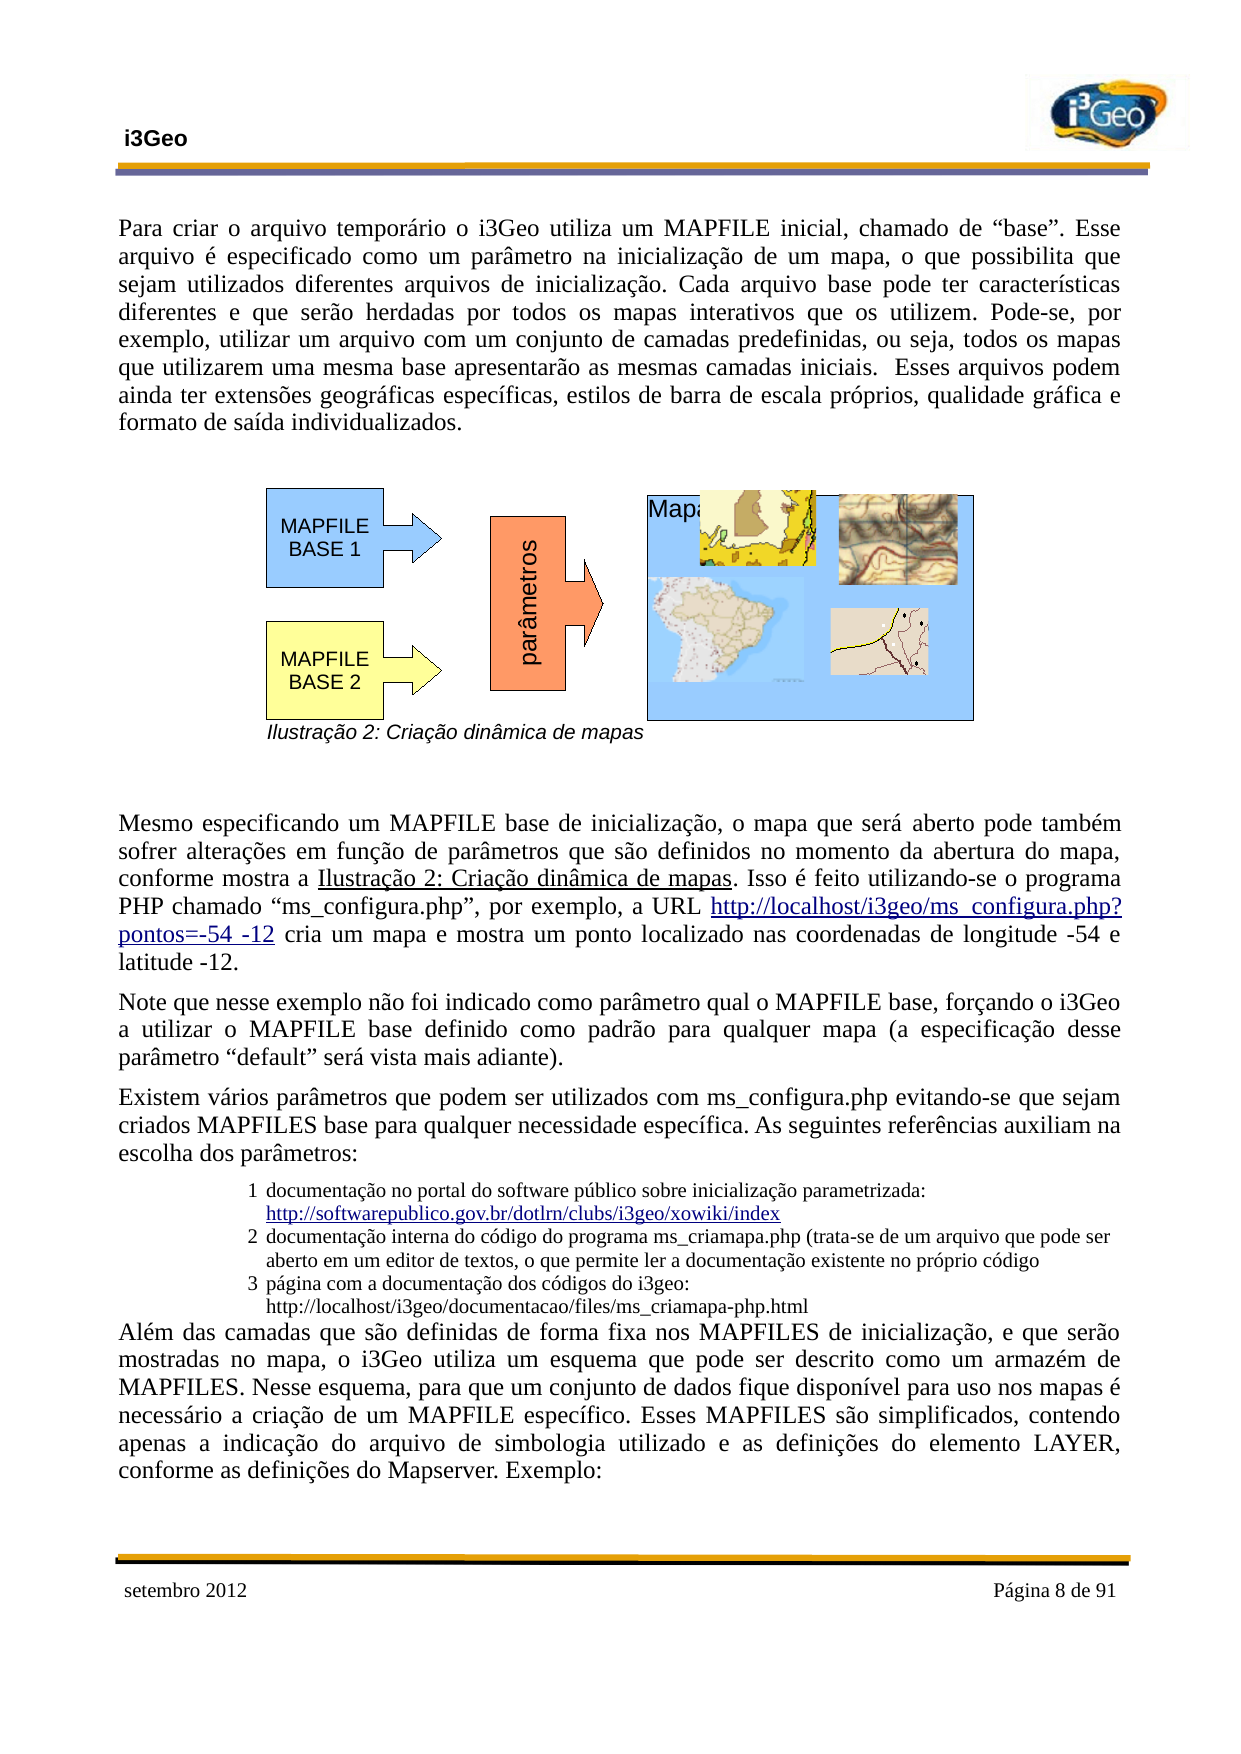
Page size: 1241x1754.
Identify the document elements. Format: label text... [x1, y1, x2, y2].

list documentação no portal do software público sobre inicialização parametrizada: http://softwarepublico.gov.br/dotlrn/clubs/i3geo/xowiki/index [242, 1179, 1122, 1225]
picture [699, 490, 817, 566]
picture [1025, 74, 1191, 151]
text Note que nesse exemplo não foi indicado como parâmetro qual o MAPFILE base, forçando o i3Geo a utilizar o MAPFILE base definido como padrão para qualquer mapa (a especificação desse parâmetro “default” será vista mais adiante). [118, 988, 1122, 1071]
text Além das camadas que são definidas de forma fixa nos MAPFILES de inicialização, e que serão mostradas no mapa, o i3Geo utiliza um esquema que pode ser descrito como um armazém de MAPFILES. Nesse esquema, para que um conjunto de dados fique disponível para uso nos mapas é necessário a criação de um MAPFILE específico. Esses MAPFILES são simplificados, contendo apenas a indicação do arquivo de simbologia utilizado e as definições do elemento LAYER, conforme as definições do Mapserver. Exemplo: [118, 1318, 1122, 1484]
text Para criar o arquivo temporário o i3Geo utiliza um MAPFILE inicial, chamado de “base”. Esse arquivo é especificado como um parâmetro na inicialização de um mapa, o que possibilita que sejam utilizados diferentes arquivos de inicialização. Cada arquivo base pode ter características diferentes e que serão herdadas por todos os mapas interativos que os utilizem. Pode-se, por exemplo, utilizar um arquivo com um conjunto de camadas predefinidas, ou seja, todos os mapas que utilizarem uma mesma base apresentarão as mesmas camadas iniciais. Esses arquivos podem ainda ter extensões geográficas específicas, estilos de barra de escala próprios, qualidade gráfica e formato de saída individualizados. [118, 214, 1122, 436]
list página com a documentação dos códigos do i3geo: http://localhost/i3geo/documentacao/files/ms_criamapa-php.html [242, 1272, 1122, 1318]
picture [830, 608, 929, 675]
picture [838, 494, 958, 585]
list documentação interna do código do programa ms_criamapa.php (trata-se de um arquivo que pode ser aberto em um editor de textos, o que permite ler a documentação existente no próprio código [242, 1225, 1122, 1272]
text Mesmo especificando um MAPFILE base de inicialização, o mapa que será aberto pode também sofrer alterações em função de parâmetros que são definidos no momento da abertura do mapa, conforme mostra a Ilustração 2: Criação dinâmica de mapas. Isso é feito utilizando-se o programa PHP chamado “ms_configura.php”, por exemplo, a URL http://localhost/i3geo/ms_configura.php?pontos=-54 -12 cria um mapa e mostra um ponto localizado nas coordenadas de longitude -54 e latitude -12. [118, 809, 1122, 975]
picture [648, 577, 805, 682]
text Ilustração 2: Criação dinâmica de mapas [267, 489, 973, 744]
text Existem vários parâmetros que podem ser utilizados com ms_configura.php evitando-se que sejam criados MAPFILES base para qualquer necessidade específica. As seguintes referências auxiliam na escolha dos parâmetros: [118, 1083, 1122, 1167]
